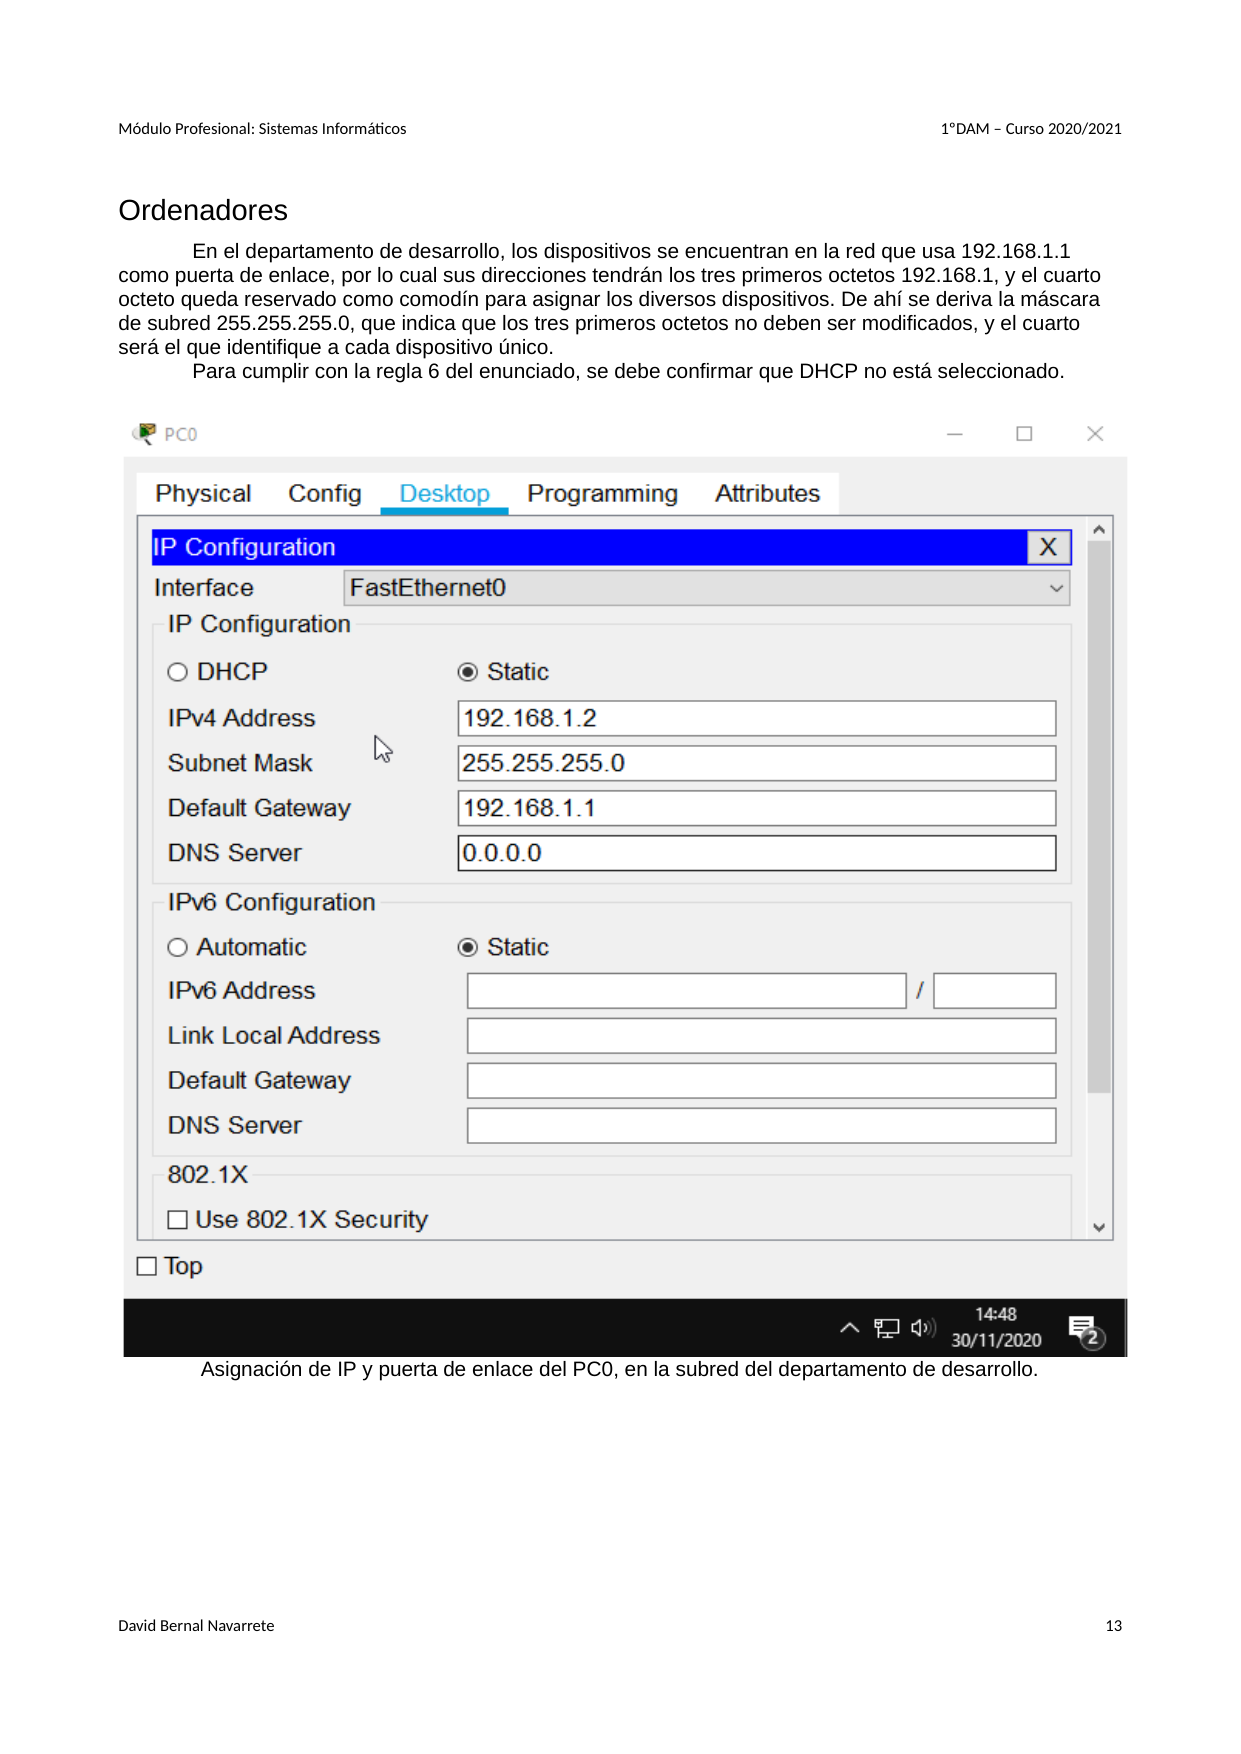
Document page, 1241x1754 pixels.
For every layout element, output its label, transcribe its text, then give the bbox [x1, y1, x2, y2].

picture [123, 415, 1128, 1357]
text En el departamento de desarrollo, los dispositivos se encuentran en la red que usa 192.168.1.1 como puerta de enlace, por lo cual sus direcciones tendrán los tres primeros octetos 192.168.1, y el cuarto octeto queda reservado como comodín para asignar los diversos dispositivos. De ahí se deriva la máscara de subred 255.255.255.0, que indica que los tres primeros octetos no deben ser modificados, y el cuarto será el que identifique a cada dispositivo único. [118, 239, 1122, 359]
text Para cumplir con la regla 6 del enunciado, se debe confirmar que DHCP no está seleccionado. [118, 359, 1122, 383]
text Asignación de IP y puerta de enlace del PC0, en la subred del departamento de desarrollo. [118, 407, 1122, 1381]
subtitle Ordenadores [118, 193, 1122, 226]
